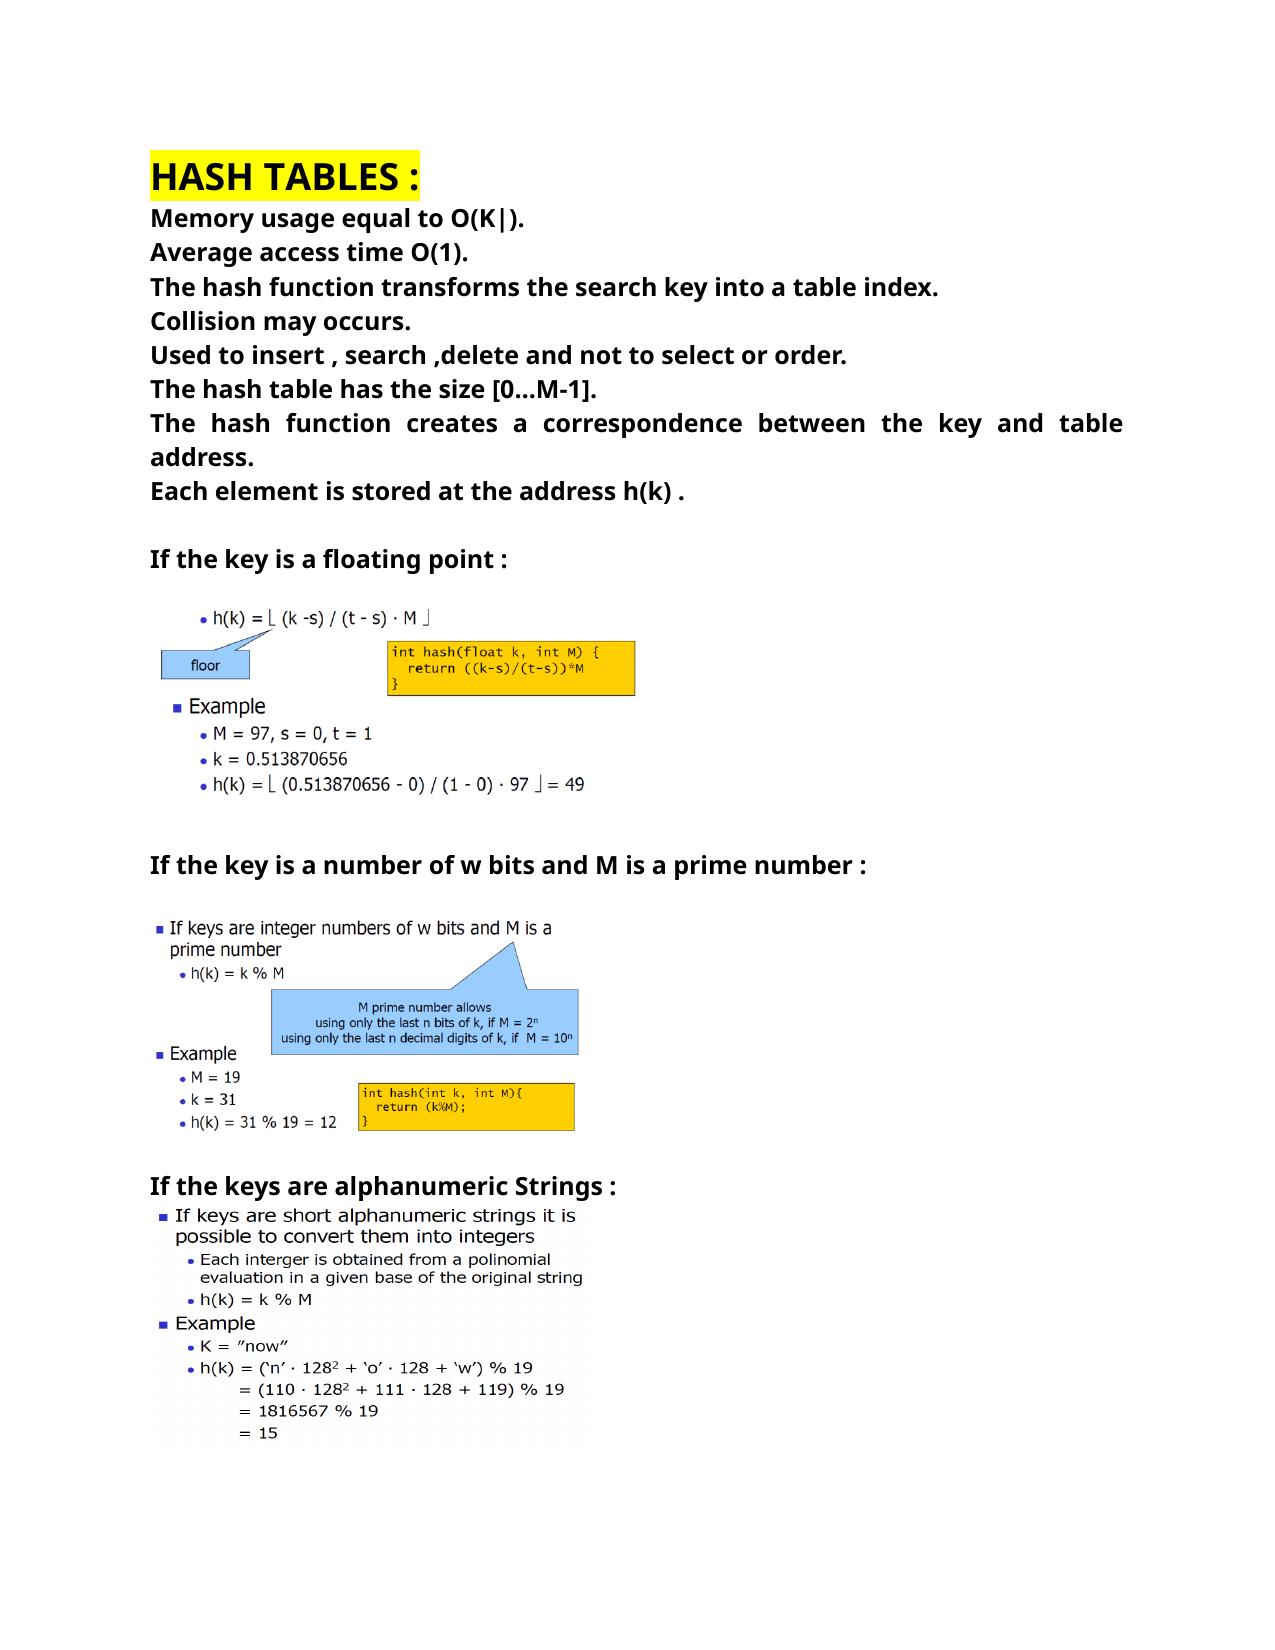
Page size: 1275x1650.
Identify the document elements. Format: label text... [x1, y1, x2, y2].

subtitle If the key is a number of w bits and M is a prime number : [150, 848, 1125, 882]
subtitle If the keys are alphanumeric Strings : [150, 1169, 1125, 1203]
subtitle The hash function transforms the search key into a table index. [150, 269, 1125, 303]
subtitle If the key is a floating point : [150, 542, 1125, 576]
text HASH TABLES : [150, 150, 1125, 201]
subtitle Memory usage equal to O(K|). [150, 201, 1125, 235]
subtitle Average access time O(1). [150, 235, 1125, 269]
subtitle Each element is stored at the address h(k) . [150, 473, 1125, 508]
subtitle Collision may occurs. [150, 303, 1125, 337]
subtitle The hash function creates a correspondence between the key and table address. [150, 405, 1125, 473]
subtitle The hash table has the size [0…M-1]. [150, 371, 1125, 405]
subtitle Used to insert , search ,delete and not to select or order. [150, 337, 1125, 371]
